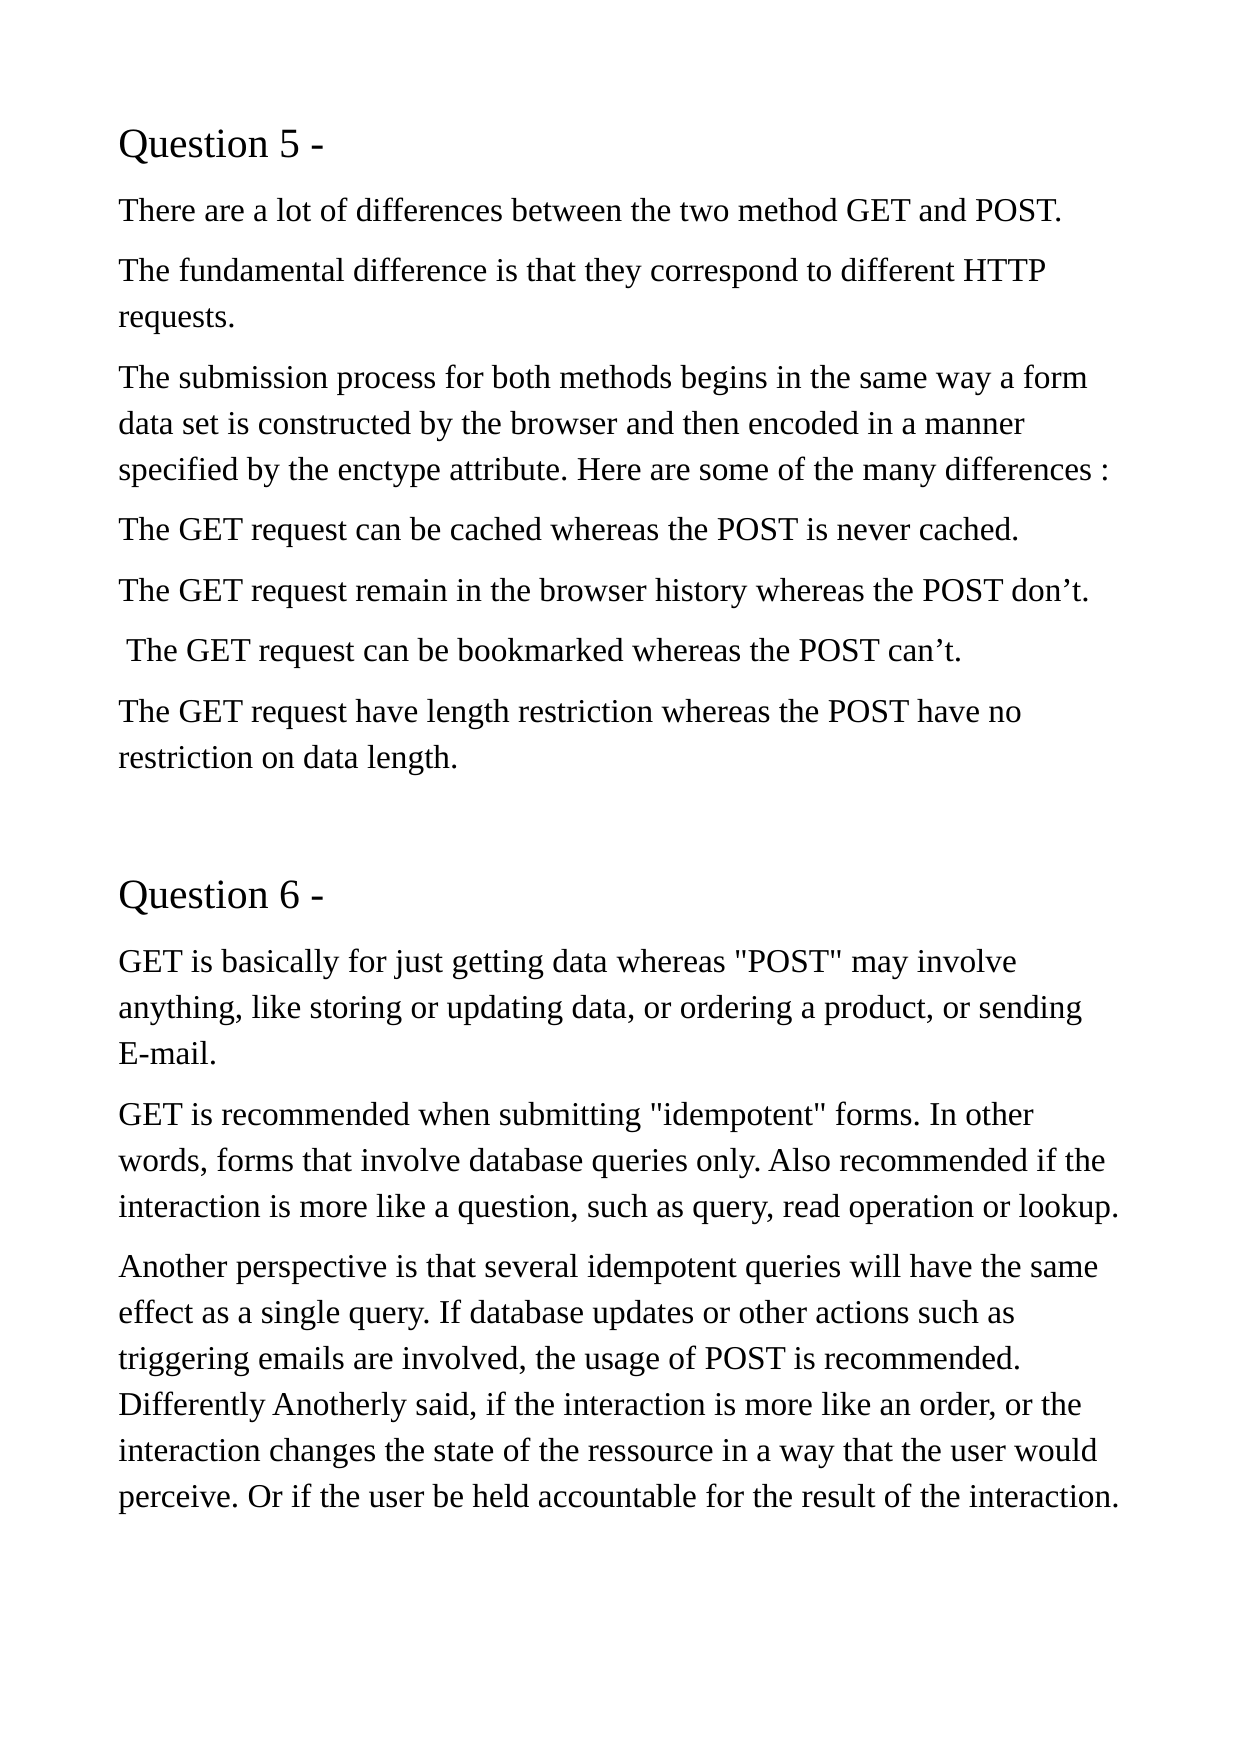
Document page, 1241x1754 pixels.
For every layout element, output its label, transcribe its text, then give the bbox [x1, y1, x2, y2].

text Another perspective is that several idempotent queries will have the same effect as a single query. If database updates or other actions such as triggering emails are involved, the usage of POST is recommended. Differently Anotherly said, if the interaction is more like an order, or the interaction changes the state of the ressource in a way that the user would perceive. Or if the user be held accountable for the result of the interaction. [118, 1247, 1122, 1514]
text The submission process for both methods begins in the same way a form data set is constructed by the browser and then encoded in a manner specified by the enctype attribute. Here are some of the many differences : [118, 357, 1122, 487]
text There are a lot of differences between the two method GET and POST. [118, 190, 1122, 228]
text The GET request can be cached whereas the POST is never cached. [118, 509, 1122, 548]
text Question 6 - [118, 870, 1122, 918]
text The GET request have length restriction whereas the POST have no restriction on data length. [118, 691, 1122, 775]
text Question 5 - [118, 118, 1122, 166]
text The GET request remain in the browser history whereas the POST don’t. [118, 570, 1122, 608]
text The GET request can be bookmarked whereas the POST can’t. [118, 631, 1122, 669]
text GET is recommended when submitting "idempotent" forms. In other words, forms that involve database queries only. Also recommended if the interaction is more like a question, such as query, read operation or lookup. [118, 1094, 1122, 1224]
text The fundamental difference is that they correspond to different HTTP requests. [118, 251, 1122, 335]
text GET is basically for just getting data whereas "POST" may involve anything, like storing or updating data, or ordering a product, or sending E-mail. [118, 942, 1122, 1072]
